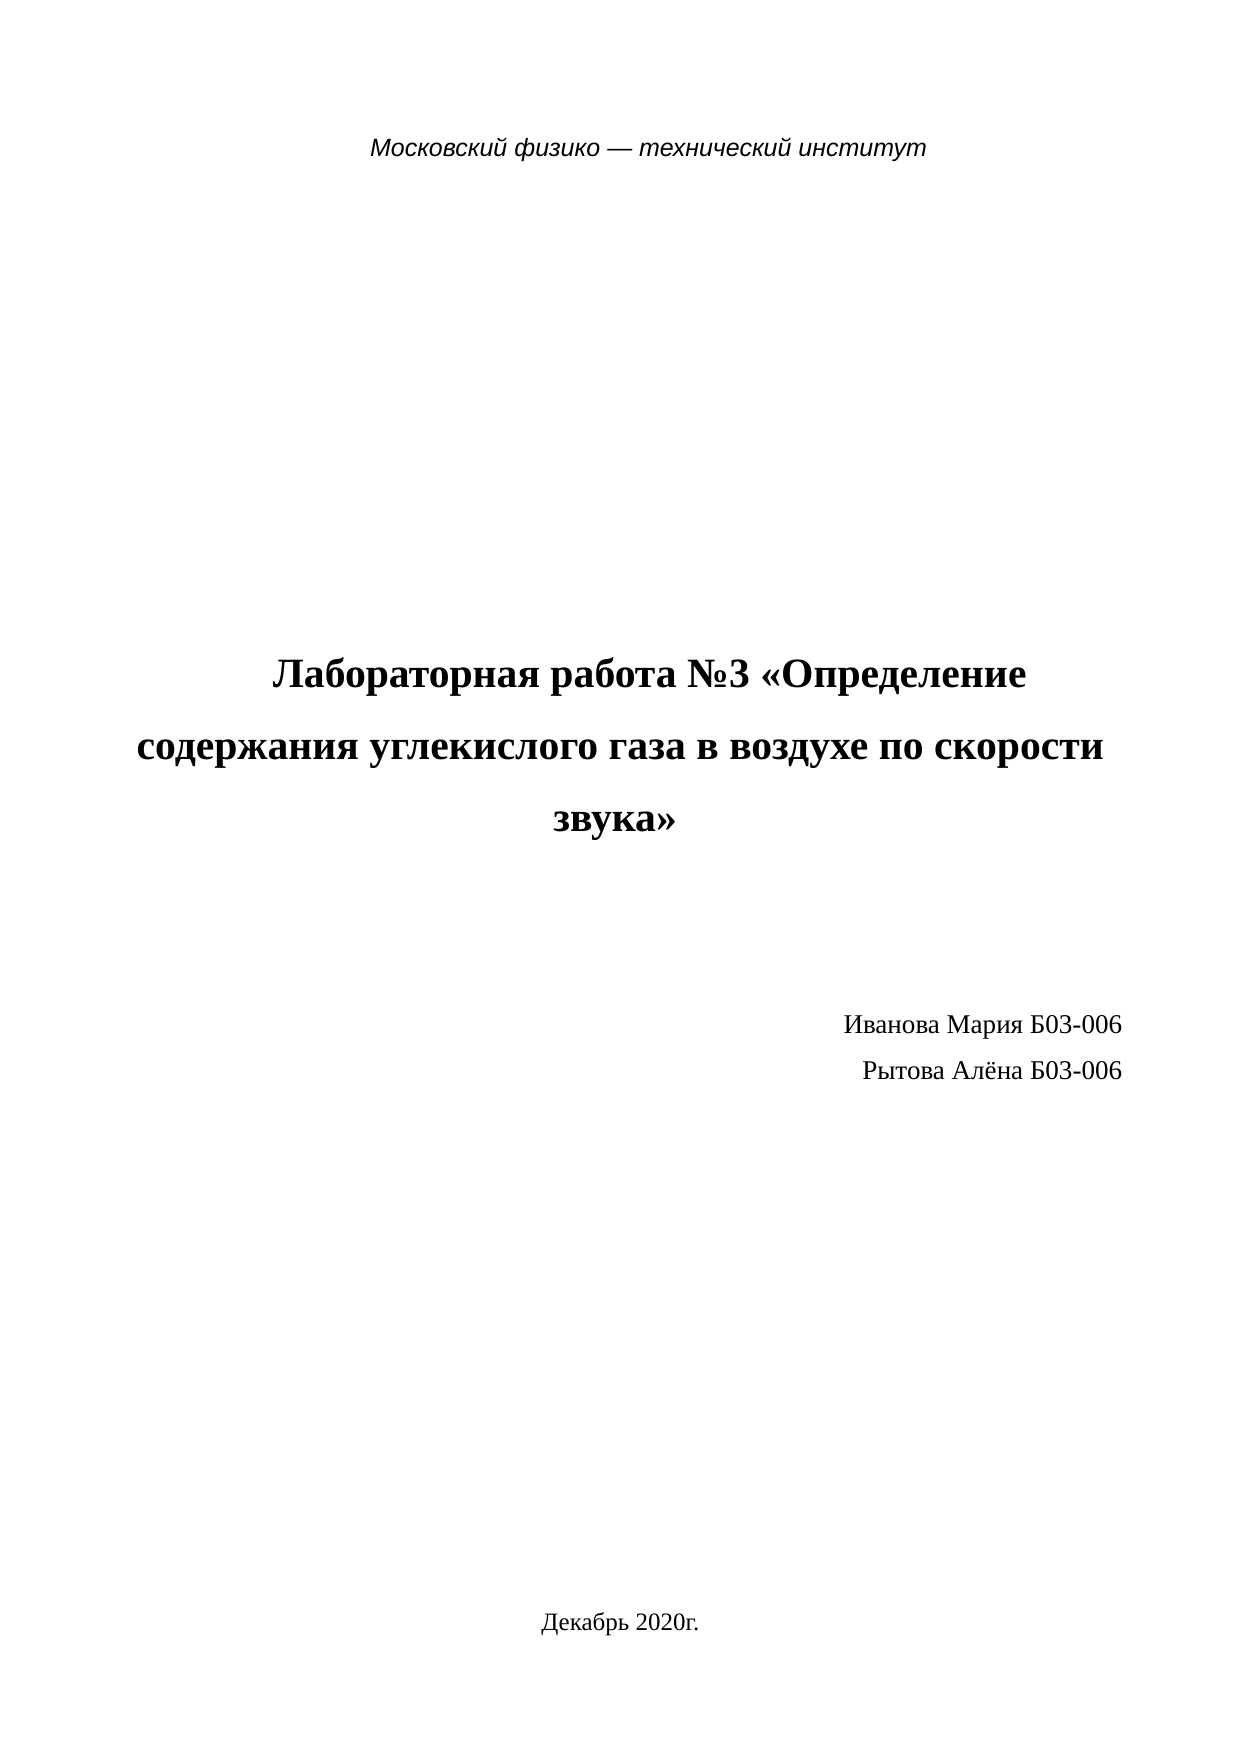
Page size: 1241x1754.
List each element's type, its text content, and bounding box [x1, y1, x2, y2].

subtitle Иванова Мария Б03-006 [118, 1008, 1122, 1039]
subtitle Рытова Алёна Б03-006 [118, 1054, 1122, 1086]
subtitle Московский физико — технический институт [118, 133, 1122, 161]
subtitle Лабораторная работа №3 «Определение содержания углекислого газа в воздухе по скорости звука» [118, 648, 1122, 840]
